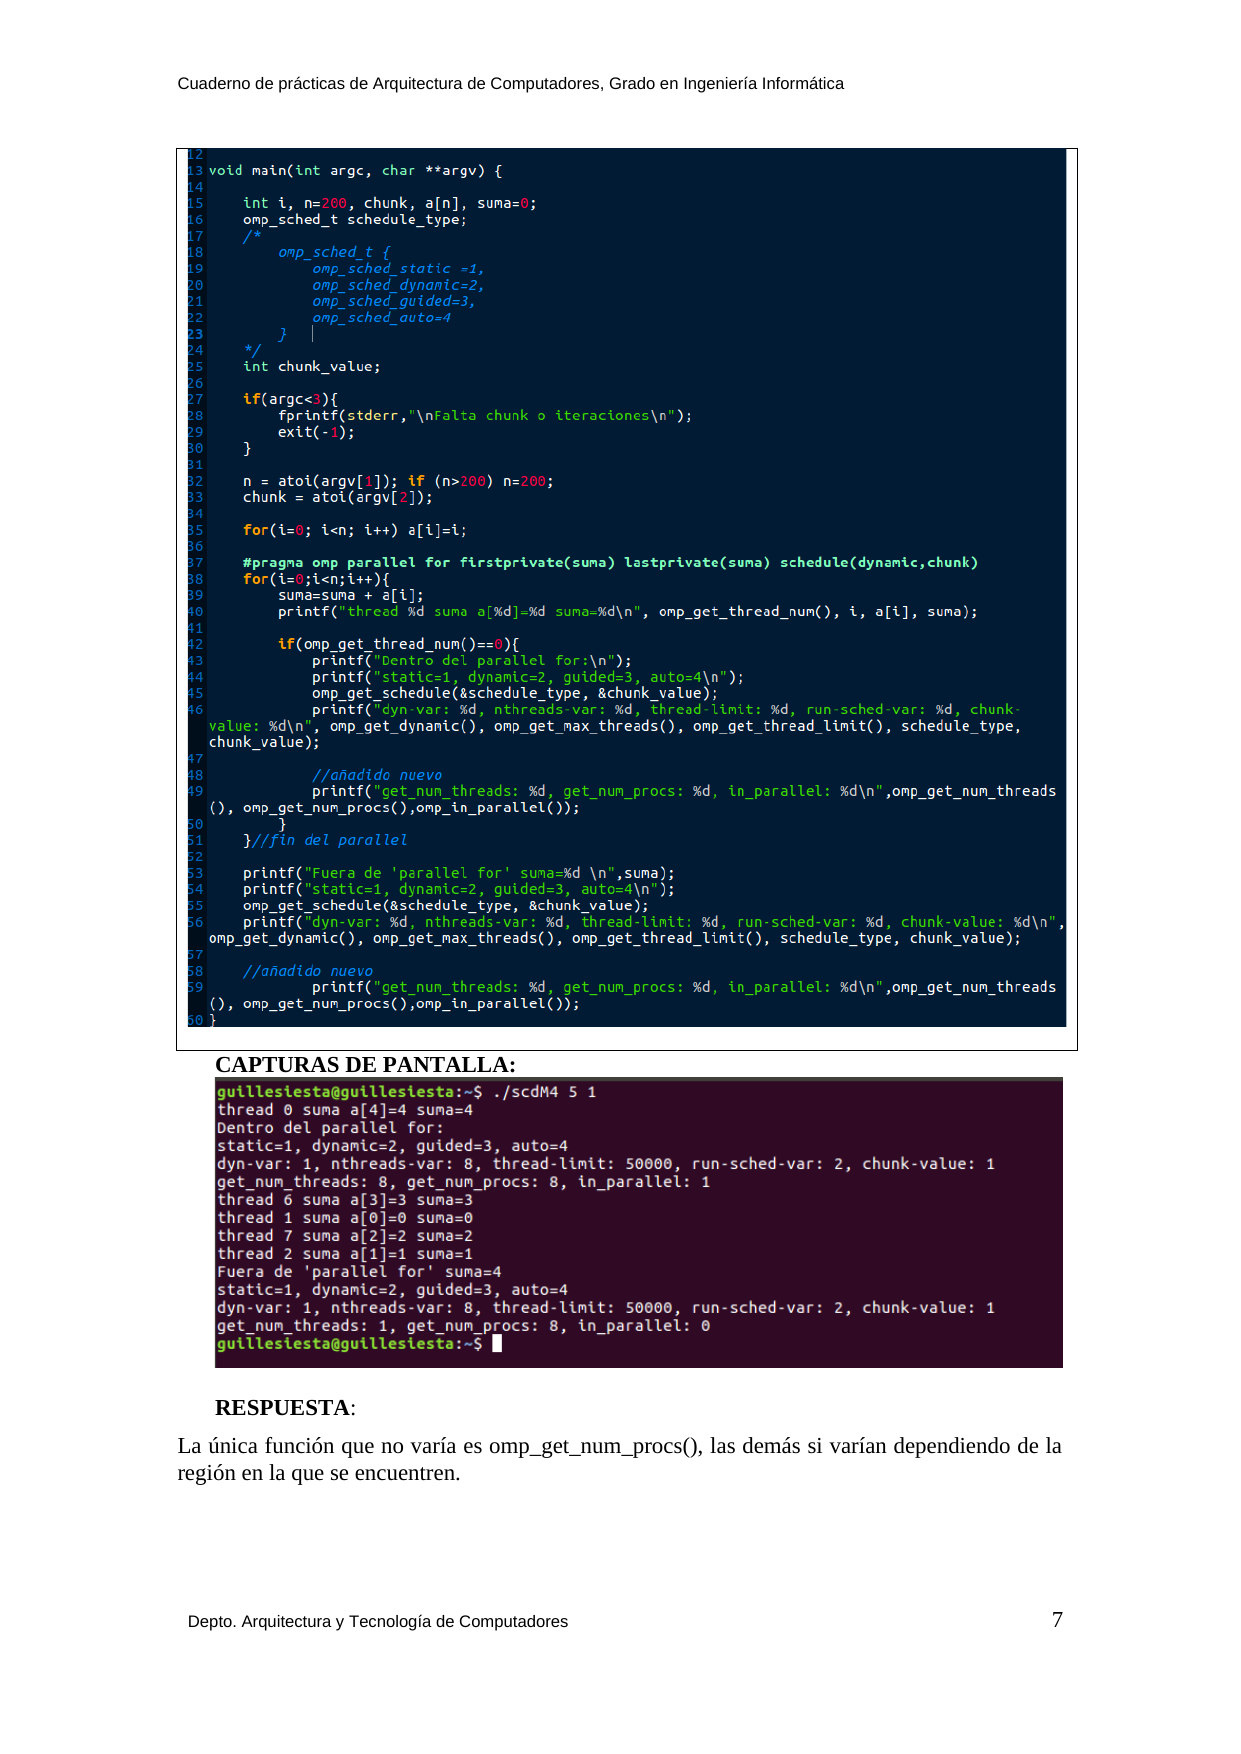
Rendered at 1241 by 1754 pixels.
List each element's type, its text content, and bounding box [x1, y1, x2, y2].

list La única función que no varía es omp_get_num_procs(), las demás si varían dependiendo de la región en la que se encuentren. [177, 1432, 1063, 1485]
picture [214, 1077, 1063, 1368]
text RESPUESTA: [215, 1393, 1063, 1420]
picture [187, 148, 1067, 1027]
text CAPTURAS DE PANTALLA: [215, 1051, 1063, 1077]
table_header [177, 149, 1077, 1050]
